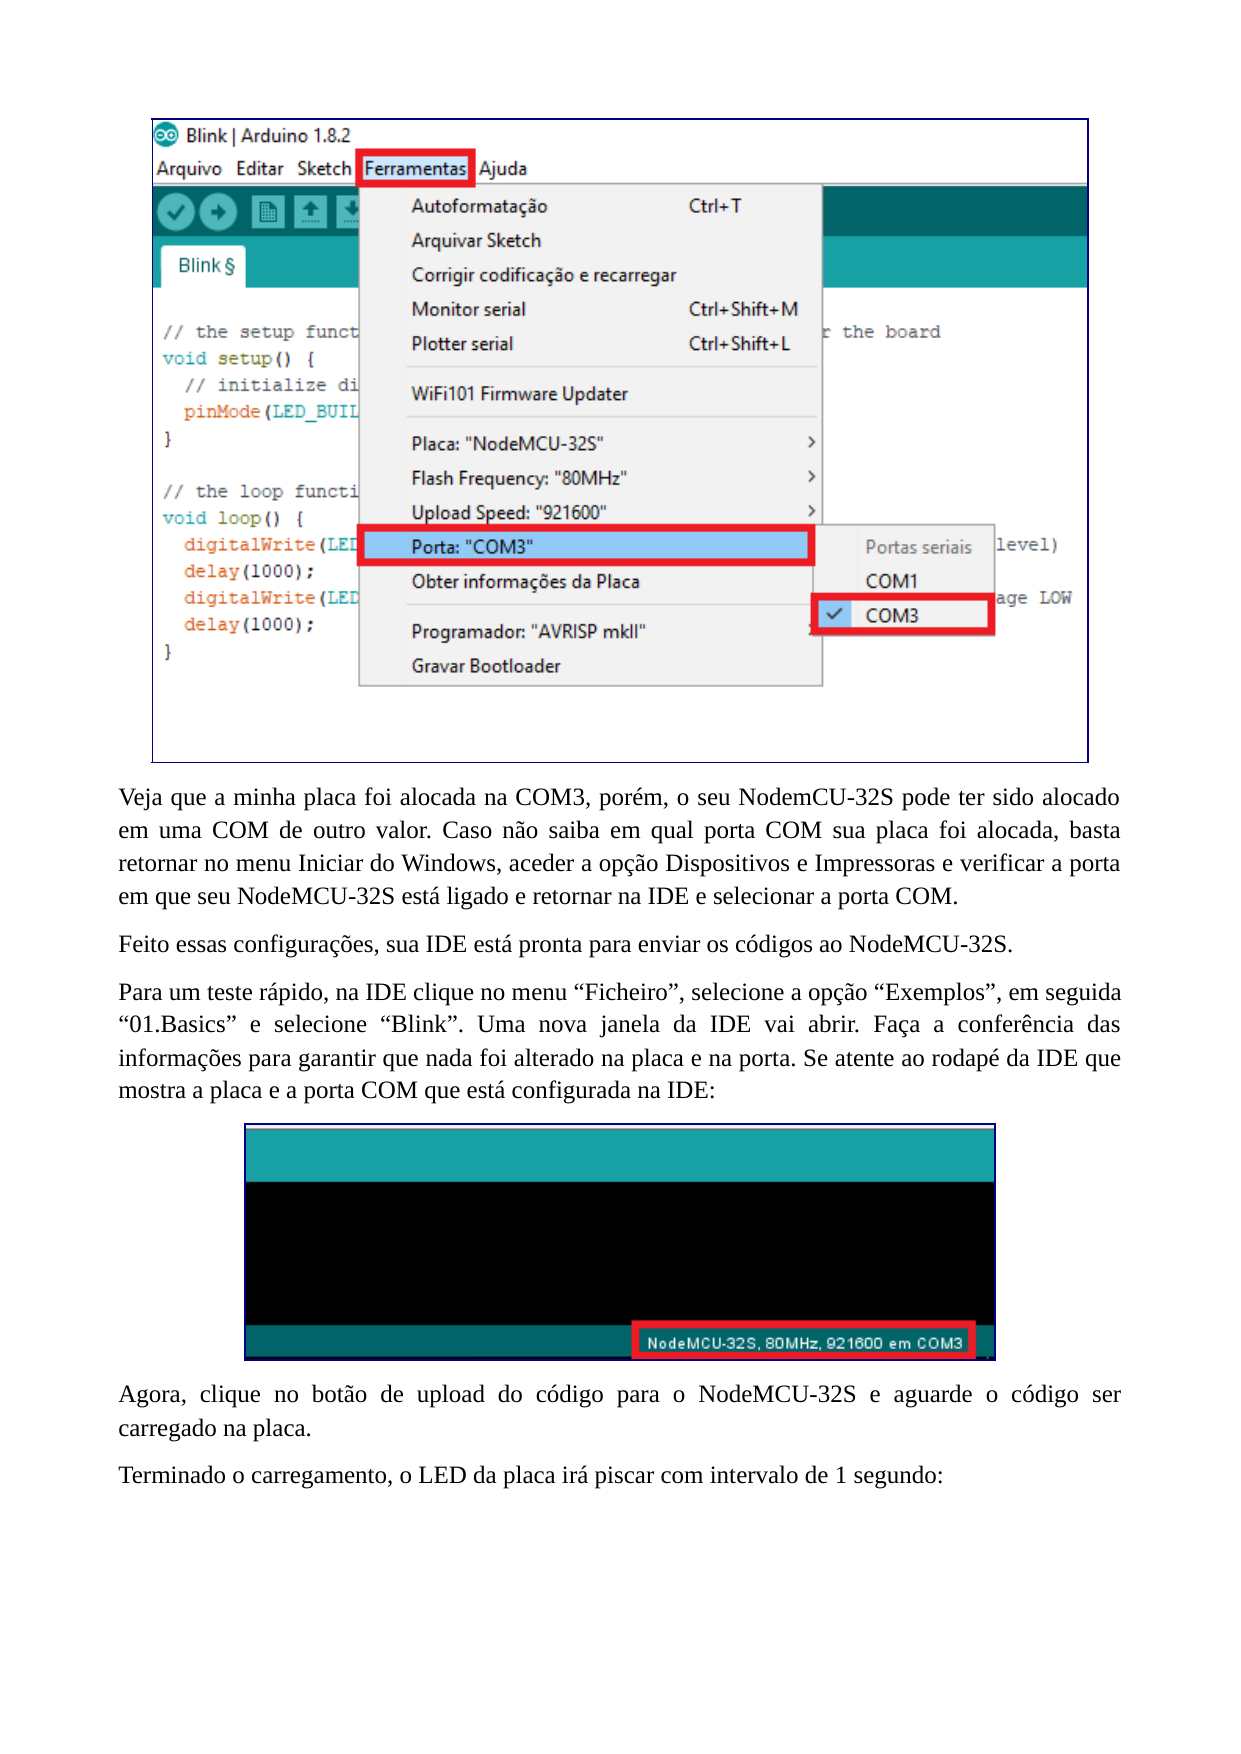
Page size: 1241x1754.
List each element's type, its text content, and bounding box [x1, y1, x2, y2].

text Para um teste rápido, na IDE clique no menu “Ficheiro”, selecione a opção “Exemplos”, em seguida “01.Basics” e selecione “Blink”. Uma nova janela da IDE vai abrir. Faça a conferência das informações para garantir que nada foi alterado na placa e na porta. Se atente ao rodapé da IDE que mostra a placa e a porta COM que está configurada na IDE: [118, 977, 1122, 1104]
picture [246, 1125, 994, 1359]
text Terminado o carregamento, o LED da placa irá piscar com intervalo de 1 segundo: [118, 1460, 1122, 1489]
text Veja que a minha placa foi alocada na COM3, porém, o seu NodemCU-32S pode ter sido alocado em uma COM de outro valor. Caso não saiba em qual porta COM sua placa foi alocada, basta retornar no menu Iniciar do Windows, aceder a opção Dispositivos e Impressoras e verificar a porta em que seu NodeMCU-32S está ligado e retornar na IDE e selecionar a porta COM. [118, 782, 1122, 910]
text Feito essas configurações, sua IDE está pronta para enviar os códigos ao NodeMCU-32S. [118, 929, 1122, 958]
text Agora, clique no botão de upload do código para o NodeMCU-32S e aguarde o código ser carregado na placa. [118, 1379, 1122, 1441]
picture [153, 120, 1087, 762]
